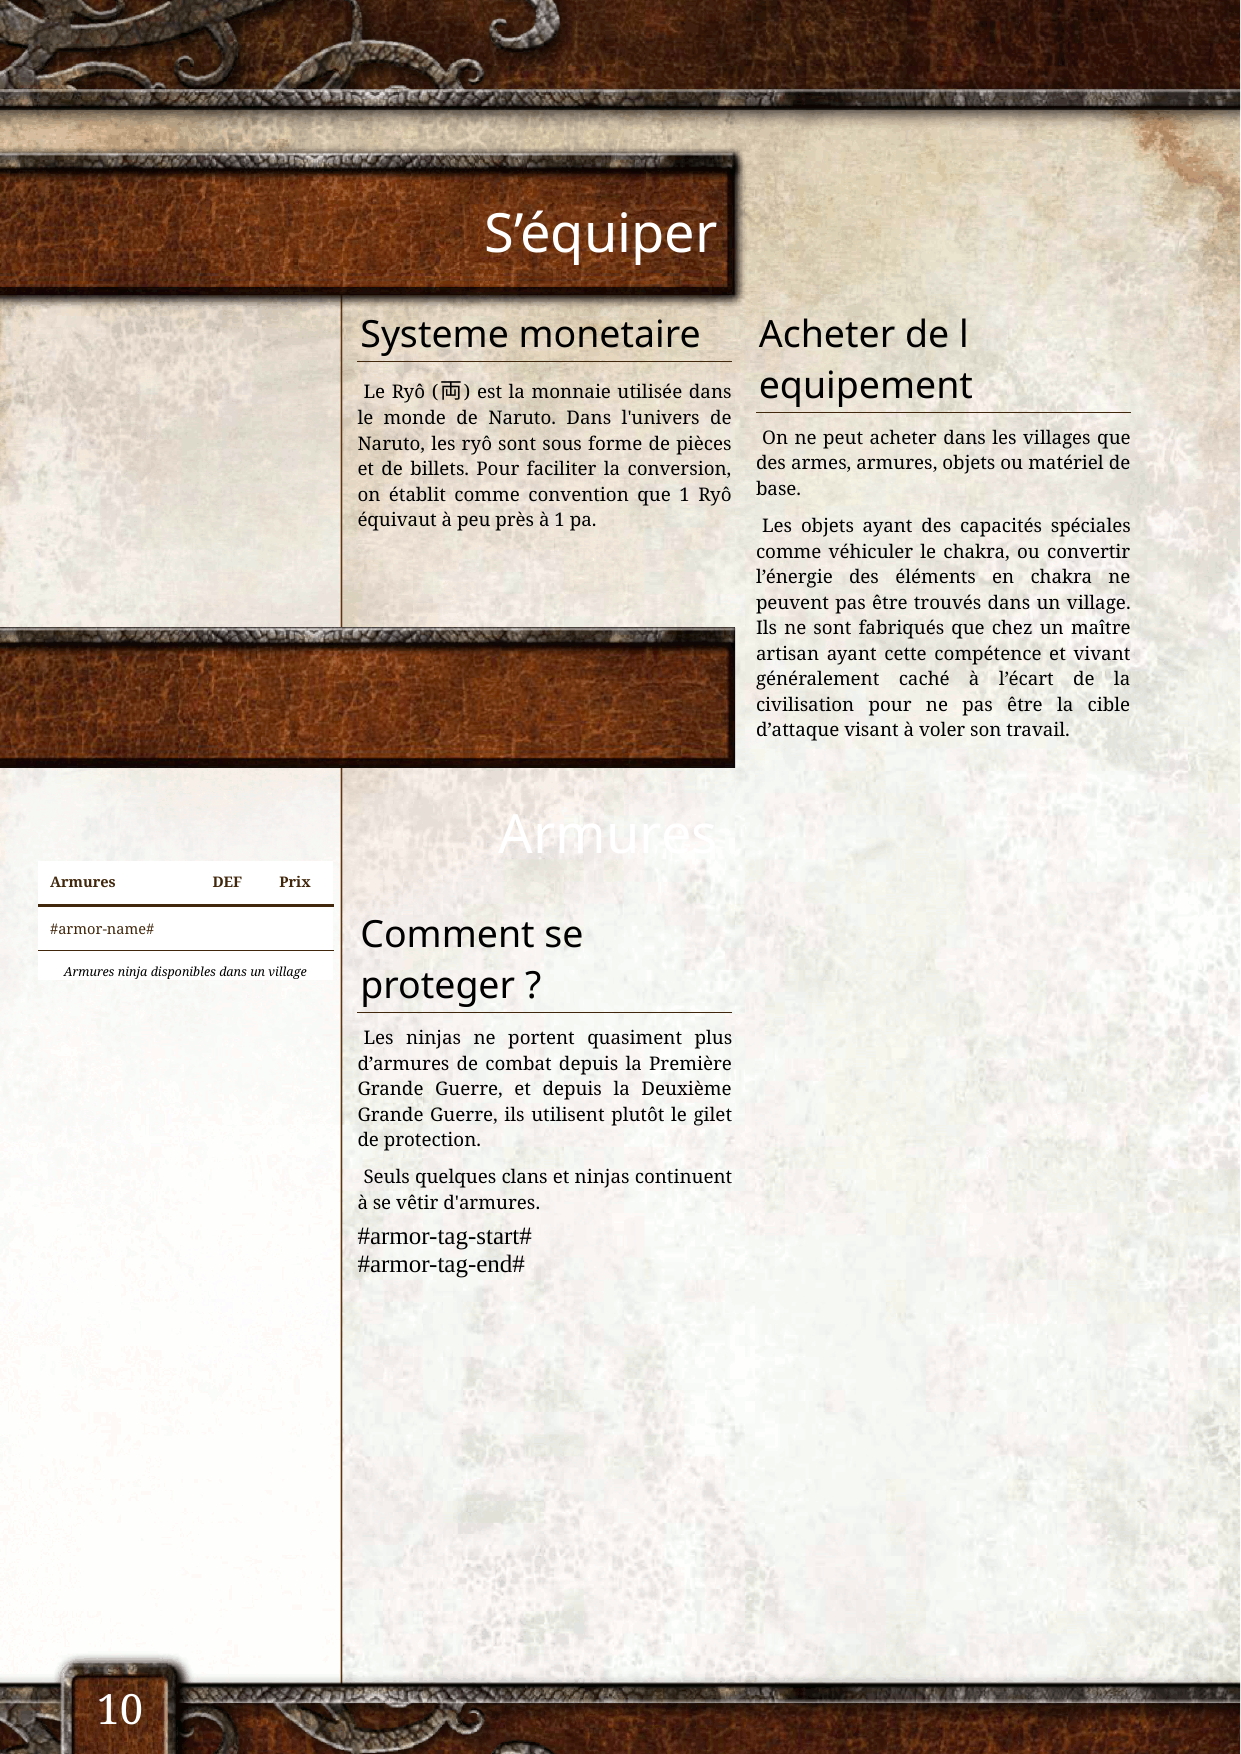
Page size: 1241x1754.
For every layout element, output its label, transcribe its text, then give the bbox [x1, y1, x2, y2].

subtitle Comment se proteger ? [357, 904, 732, 1012]
table_cell [250, 907, 333, 950]
subtitle Armures [53, 795, 717, 898]
text #armor-tag-end# [357, 1249, 732, 1278]
subtitle Acheter de l equipement [756, 304, 1131, 412]
table_header DEF [198, 861, 250, 904]
text Les objets ayant des capacités spéciales comme véhiculer le chakra, ou convertir l’énergie des éléments en chakra ne peuvent pas être trouvés dans un village. Ils ne sont fabriqués que chez un maître artisan ayant cette compétence et vivant généralement caché à l’écart de la civilisation pour ne pas être la cible d’attaque visant à voler son travail. [756, 512, 1131, 742]
table_cell #armor-name# [38, 907, 198, 950]
table_cell [198, 907, 250, 950]
subtitle Systeme monetaire [357, 304, 732, 361]
picture [0, 0, 1241, 1754]
text Seuls quelques clans et ninjas continuent à se vêtir d'armures. [357, 1164, 732, 1215]
text #armor-tag-start# [357, 1221, 732, 1249]
text Le Ryô (両) est la monnaie utilisée dans le monde de Naruto. Dans l'univers de Naruto, les ryô sont sous forme de pièces et de billets. Pour faciliter la conversion, on établit comme convention que 1 Ryô équivaut à peu près à 1 pa. [357, 373, 732, 532]
text Les ninjas ne portent quasiment plus d’armures de combat depuis la Première Grande Guerre, et depuis la Deuxième Grande Guerre, ils utilisent plutôt le gilet de protection. [357, 1024, 732, 1152]
text On ne peut acheter dans les villages que des armes, armures, objets ou matériel de base. [756, 424, 1131, 501]
text Armures ninja disponibles dans un village [38, 963, 333, 980]
table_header Prix [250, 861, 333, 904]
table_header Armures [38, 861, 198, 904]
